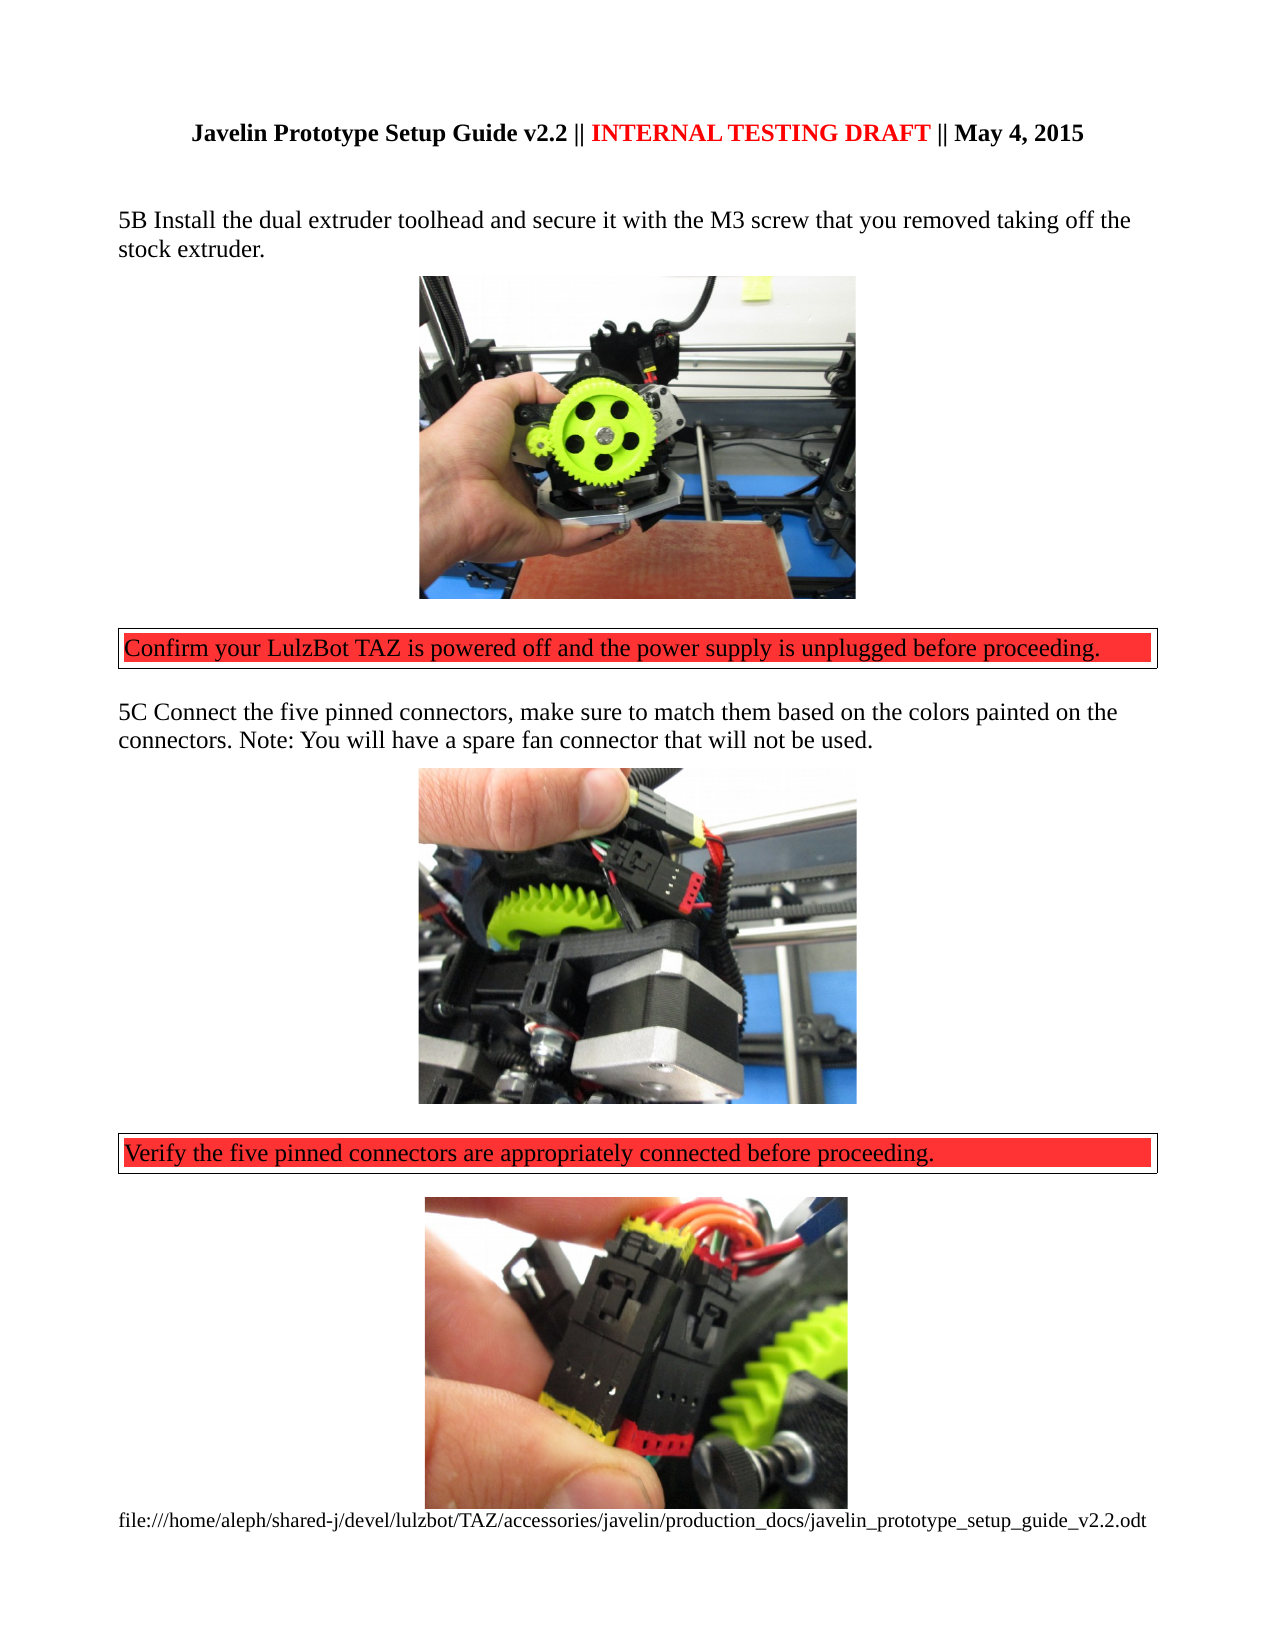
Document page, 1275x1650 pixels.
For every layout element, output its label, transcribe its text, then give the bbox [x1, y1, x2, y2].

picture [419, 276, 856, 599]
text 5C Connect the five pinned connectors, make sure to match them based on the colors painted on the connectors. Note: You will have a spare fan connector that will not be used. [118, 697, 1157, 754]
table_header Confirm your LulzBot TAZ is powered off and the power supply is unplugged before proceeding. [119, 629, 1157, 668]
text 5B Install the dual extruder toolhead and secure it with the M3 screw that you removed taking off the stock extruder. [118, 205, 1157, 263]
table_header Verify the five pinned connectors are appropriately connected before proceeding. [119, 1134, 1157, 1173]
picture [424, 1197, 848, 1509]
picture [418, 768, 857, 1104]
